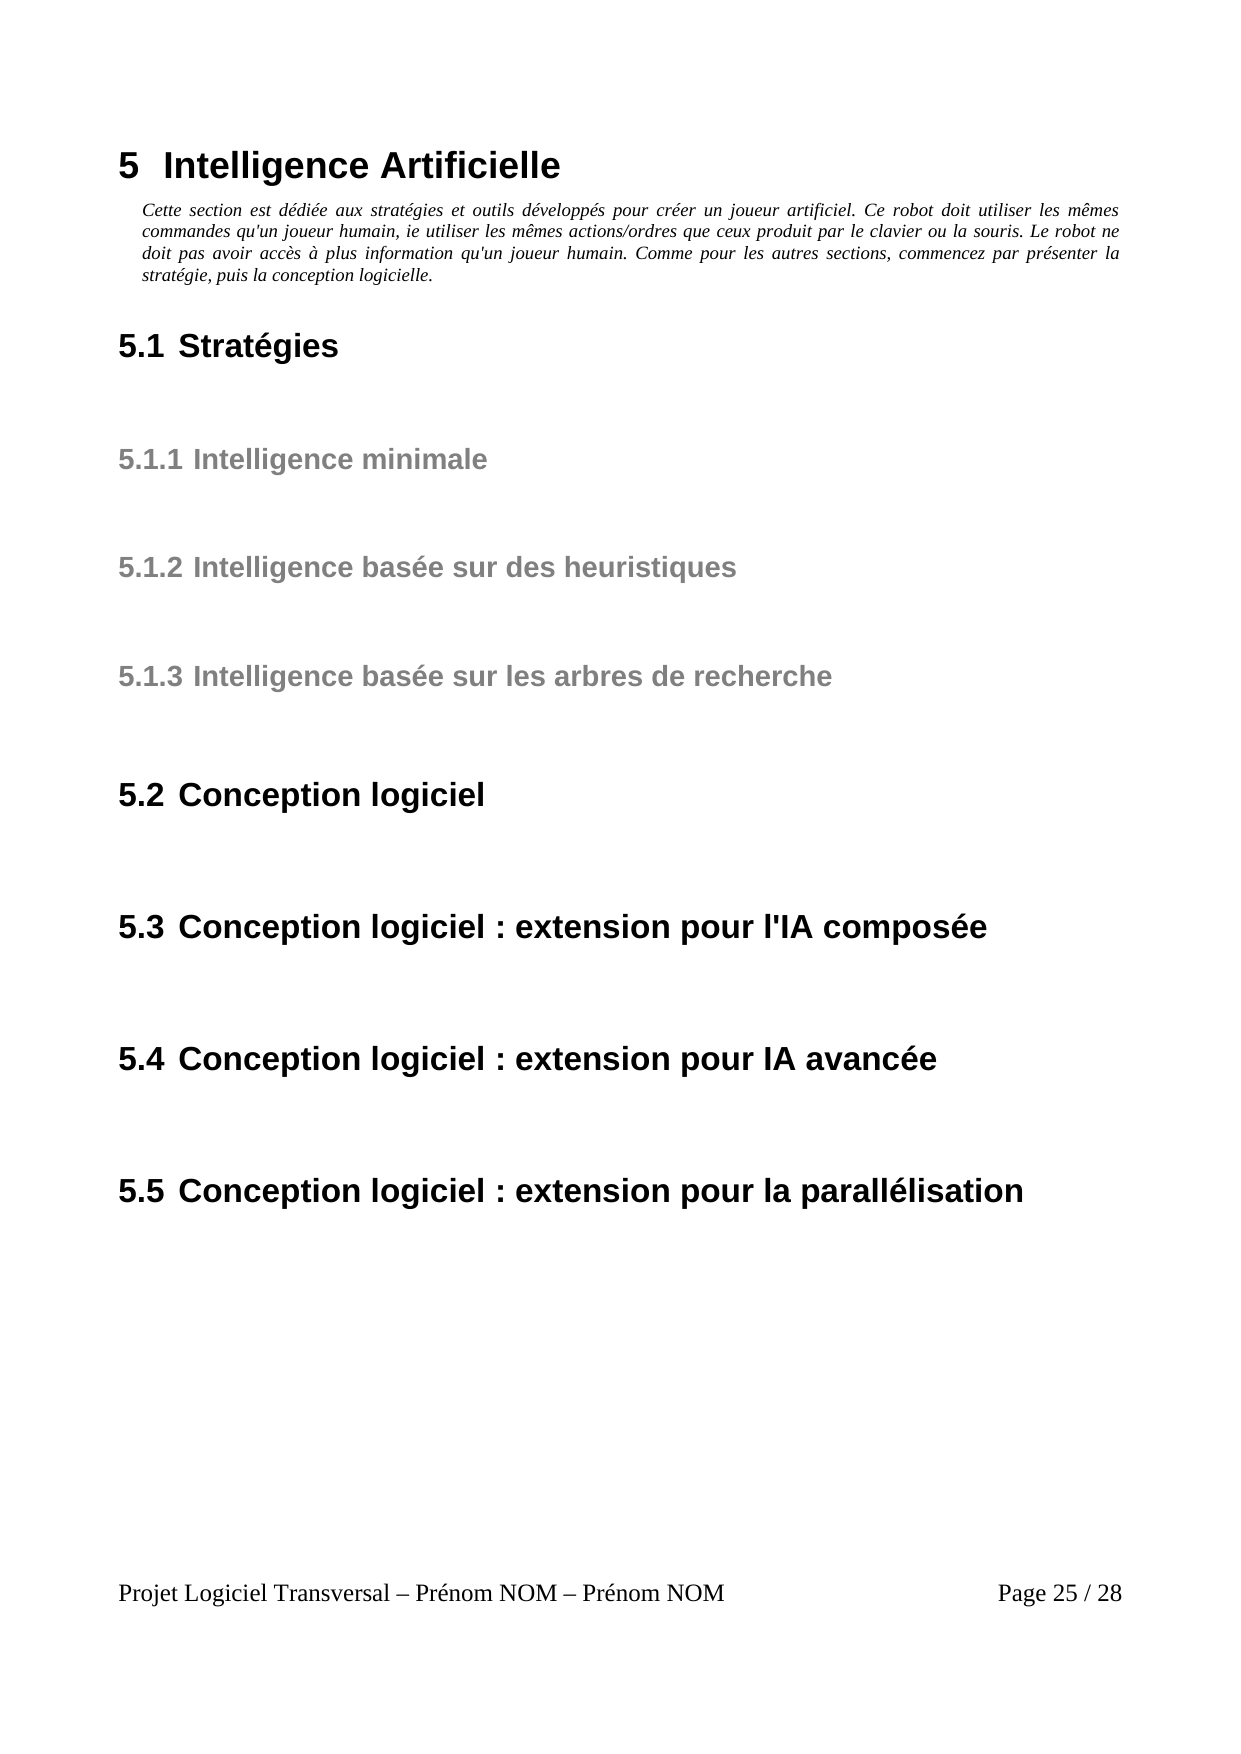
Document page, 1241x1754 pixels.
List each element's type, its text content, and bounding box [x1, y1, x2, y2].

subtitle Stratégies [118, 326, 1122, 365]
subtitle Intelligence basée sur les arbres de recherche [118, 659, 1122, 692]
subtitle Conception logiciel [118, 775, 1122, 813]
subtitle Conception logiciel : extension pour IA avancée [118, 1039, 1122, 1078]
subtitle Conception logiciel : extension pour l'IA composée [118, 907, 1122, 946]
subtitle Intelligence Artificielle [118, 143, 1122, 186]
text Cette section est dédiée aux stratégies et outils développés pour créer un joueur artificiel. Ce robot doit utiliser les mêmes commandes qu'un joueur humain, ie utiliser les mêmes actions/ordres que ceux produit par le clavier ou la souris. Le robot ne doit pas avoir accès à plus information qu'un joueur humain. Comme pour les autres sections, commencez par présenter la stratégie, puis la conception logicielle. [142, 199, 1122, 285]
subtitle Conception logiciel : extension pour la parallélisation [118, 1171, 1122, 1210]
subtitle Intelligence basée sur des heuristiques [118, 551, 1122, 584]
subtitle Intelligence minimale [118, 442, 1122, 476]
